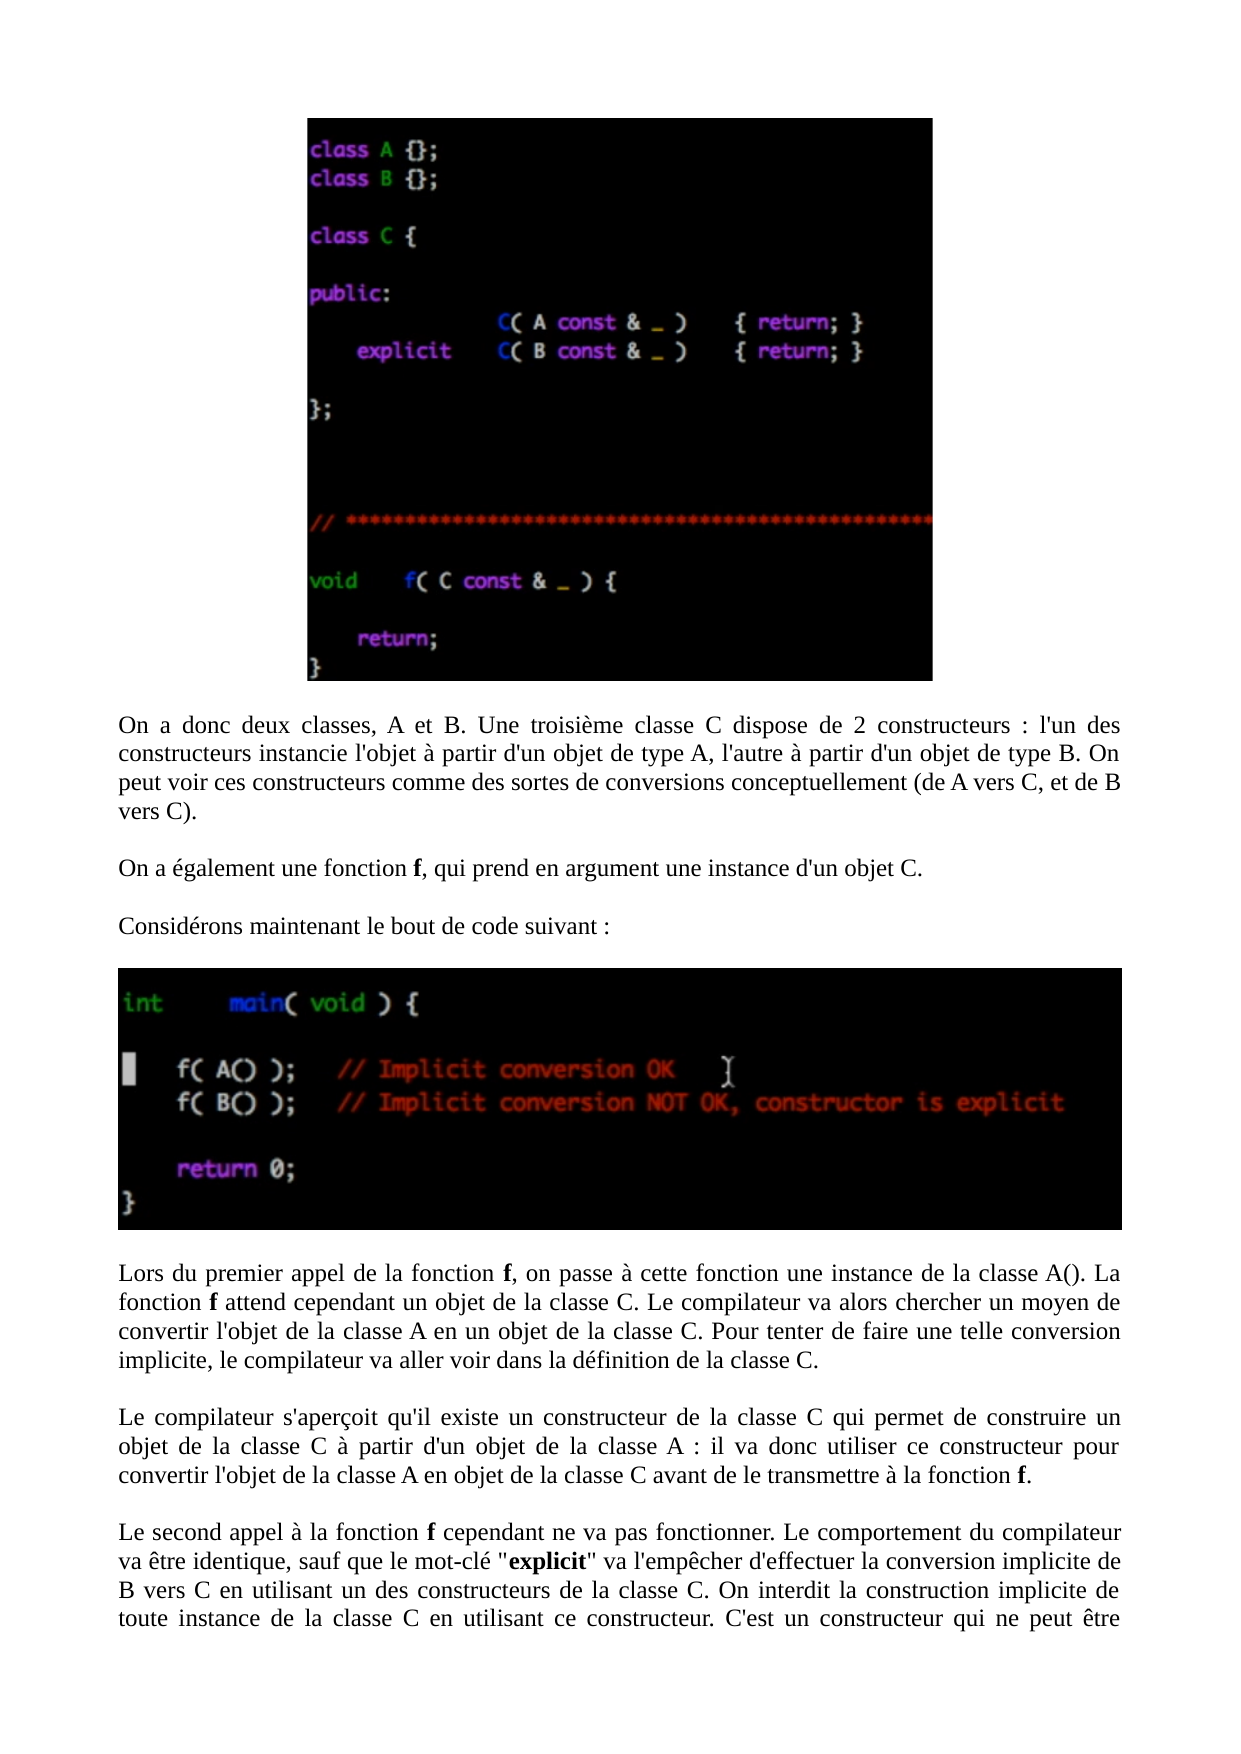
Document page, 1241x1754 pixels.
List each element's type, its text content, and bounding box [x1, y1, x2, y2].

text On a donc deux classes, A et B. Une troisième classe C dispose de 2 constructeurs : l'un des constructeurs instancie l'objet à partir d'un objet de type A, l'autre à partir d'un objet de type B. On peut voir ces constructeurs comme des sortes de conversions conceptuellement (de A vers C, et de B vers C). [118, 710, 1122, 825]
text Le compilateur s'aperçoit qu'il existe un constructeur de la classe C qui permet de construire un objet de la classe C à partir d'un objet de la classe A : il va donc utiliser ce constructeur pour convertir l'objet de la classe A en objet de la classe C avant de le transmettre à la fonction f. [118, 1402, 1122, 1488]
text Lors du premier appel de la fonction f, on passe à cette fonction une instance de la classe A(). La fonction f attend cependant un objet de la classe C. Le compilateur va alors chercher un moyen de convertir l'objet de la classe A en un objet de la classe C. Pour tenter de faire une telle conversion implicite, le compilateur va aller voir dans la définition de la classe C. [118, 1258, 1122, 1373]
text Considérons maintenant le bout de code suivant : [118, 911, 1122, 940]
text Le second appel à la fonction f cependant ne va pas fonctionner. Le comportement du compilateur va être identique, sauf que le mot-clé "explicit" va l'empêcher d'effectuer la conversion implicite de B vers C en utilisant un des constructeurs de la classe C. On interdit la construction implicite de toute instance de la classe C en utilisant ce constructeur. C'est un constructeur qui ne peut être [118, 1517, 1122, 1632]
text On a également une fonction f, qui prend en argument une instance d'un objet C. [118, 853, 1122, 882]
